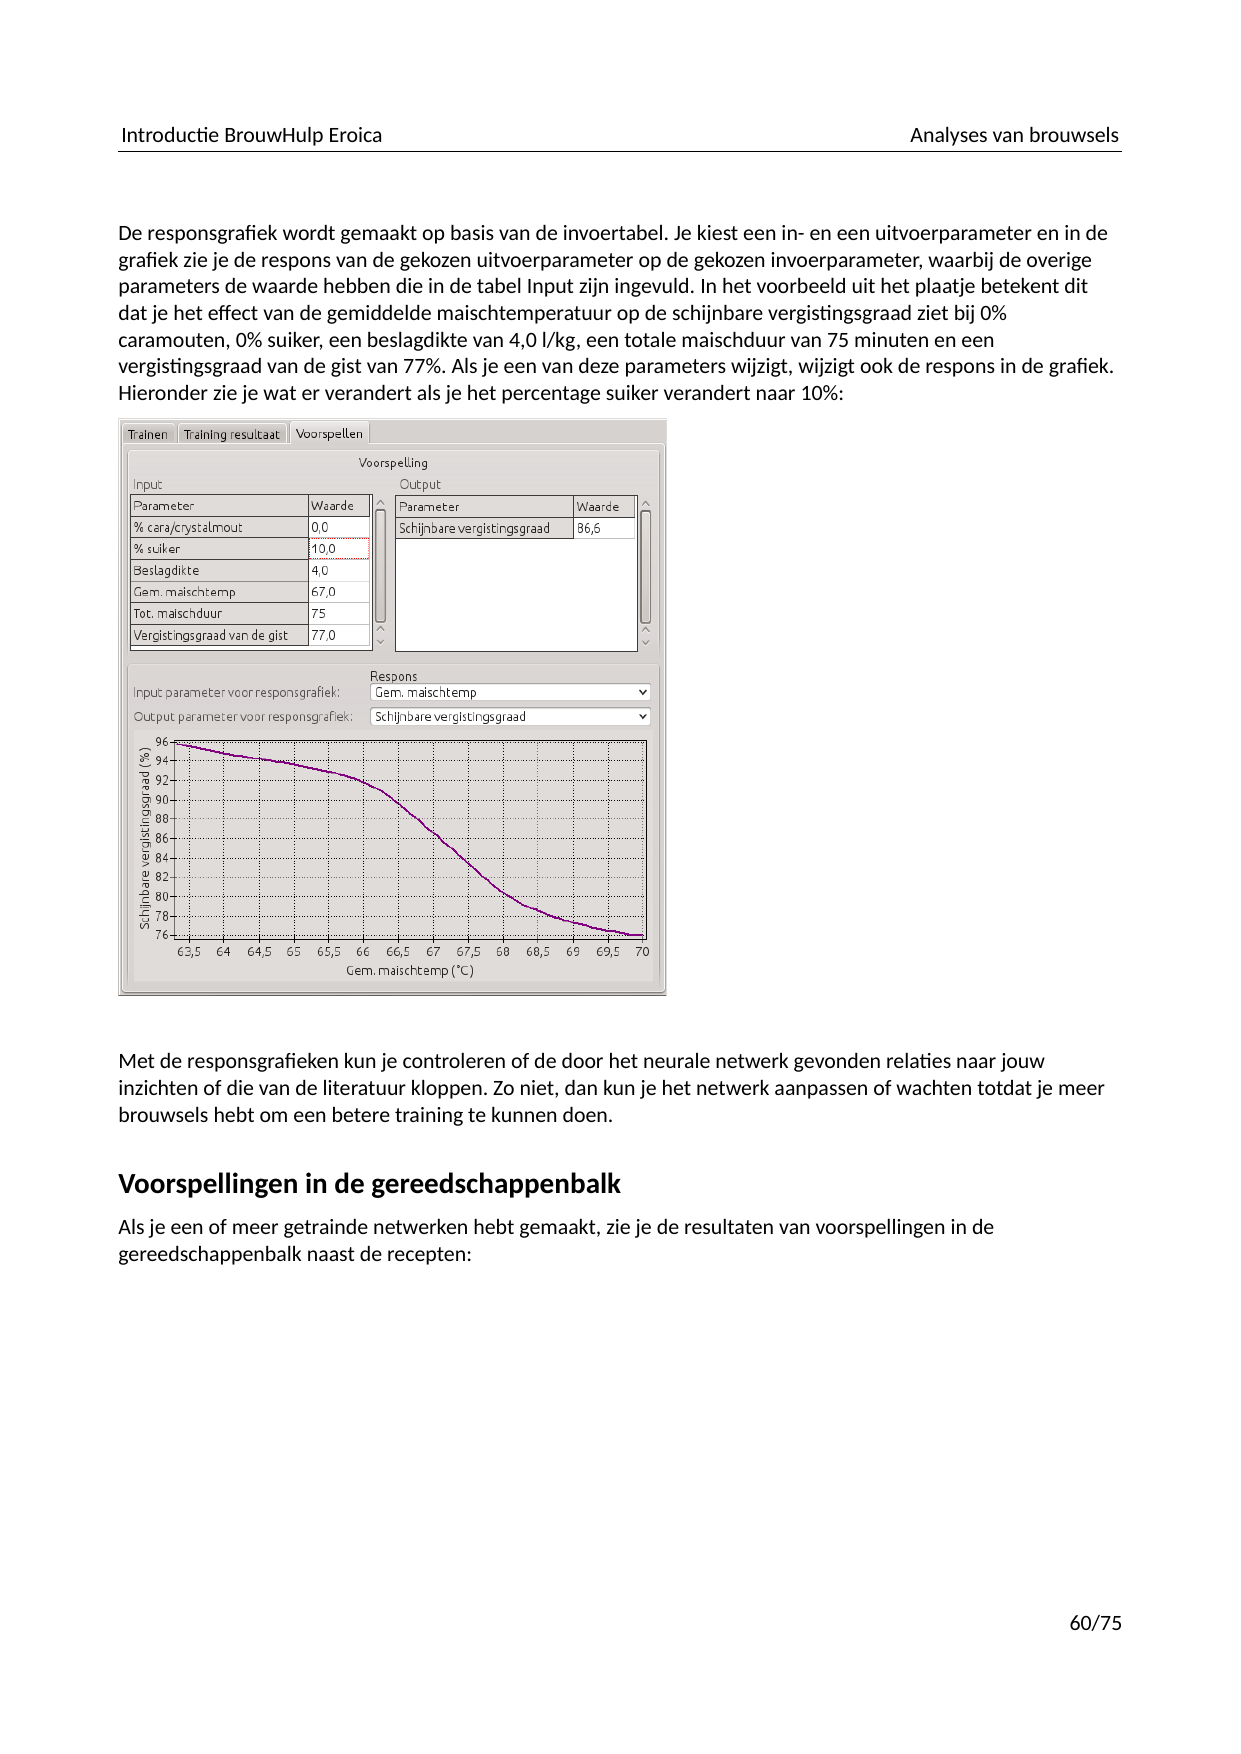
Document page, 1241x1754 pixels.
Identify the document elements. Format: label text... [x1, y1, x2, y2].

subtitle Voorspellingen in de gereedschappenbalk [118, 1165, 1122, 1201]
text Met de responsgrafieken kun je controleren of de door het neurale netwerk gevonden relaties naar jouw inzichten of die van de literatuur kloppen. Zo niet, dan kun je het netwerk aanpassen of wachten totdat je meer brouwsels hebt om een betere training te kunnen doen. [118, 1047, 1122, 1127]
picture [118, 418, 667, 996]
text De responsgrafiek wordt gemaakt op basis van de invoertabel. Je kiest een in- en een uitvoerparameter en in de grafiek zie je de respons van de gekozen uitvoerparameter op de gekozen invoerparameter, waarbij de overige parameters de waarde hebben die in de tabel Input zijn ingevuld. In het voorbeeld uit het plaatje betekent dit dat je het effect van de gemiddelde maischtemperatuur op de schijnbare vergistingsgraad ziet bij 0% caramouten, 0% suiker, een beslagdikte van 4,0 l/kg, een totale maischduur van 75 minuten en een vergistingsgraad van de gist van 77%. Als je een van deze parameters wijzigt, wijzigt ook de respons in de grafiek. Hieronder zie je wat er verandert als je het percentage suiker verandert naar 10%: [118, 219, 1122, 406]
text Als je een of meer getrainde netwerken hebt gemaakt, zie je de resultaten van voorspellingen in de gereedschappenbalk naast de recepten: [118, 1213, 1122, 1266]
